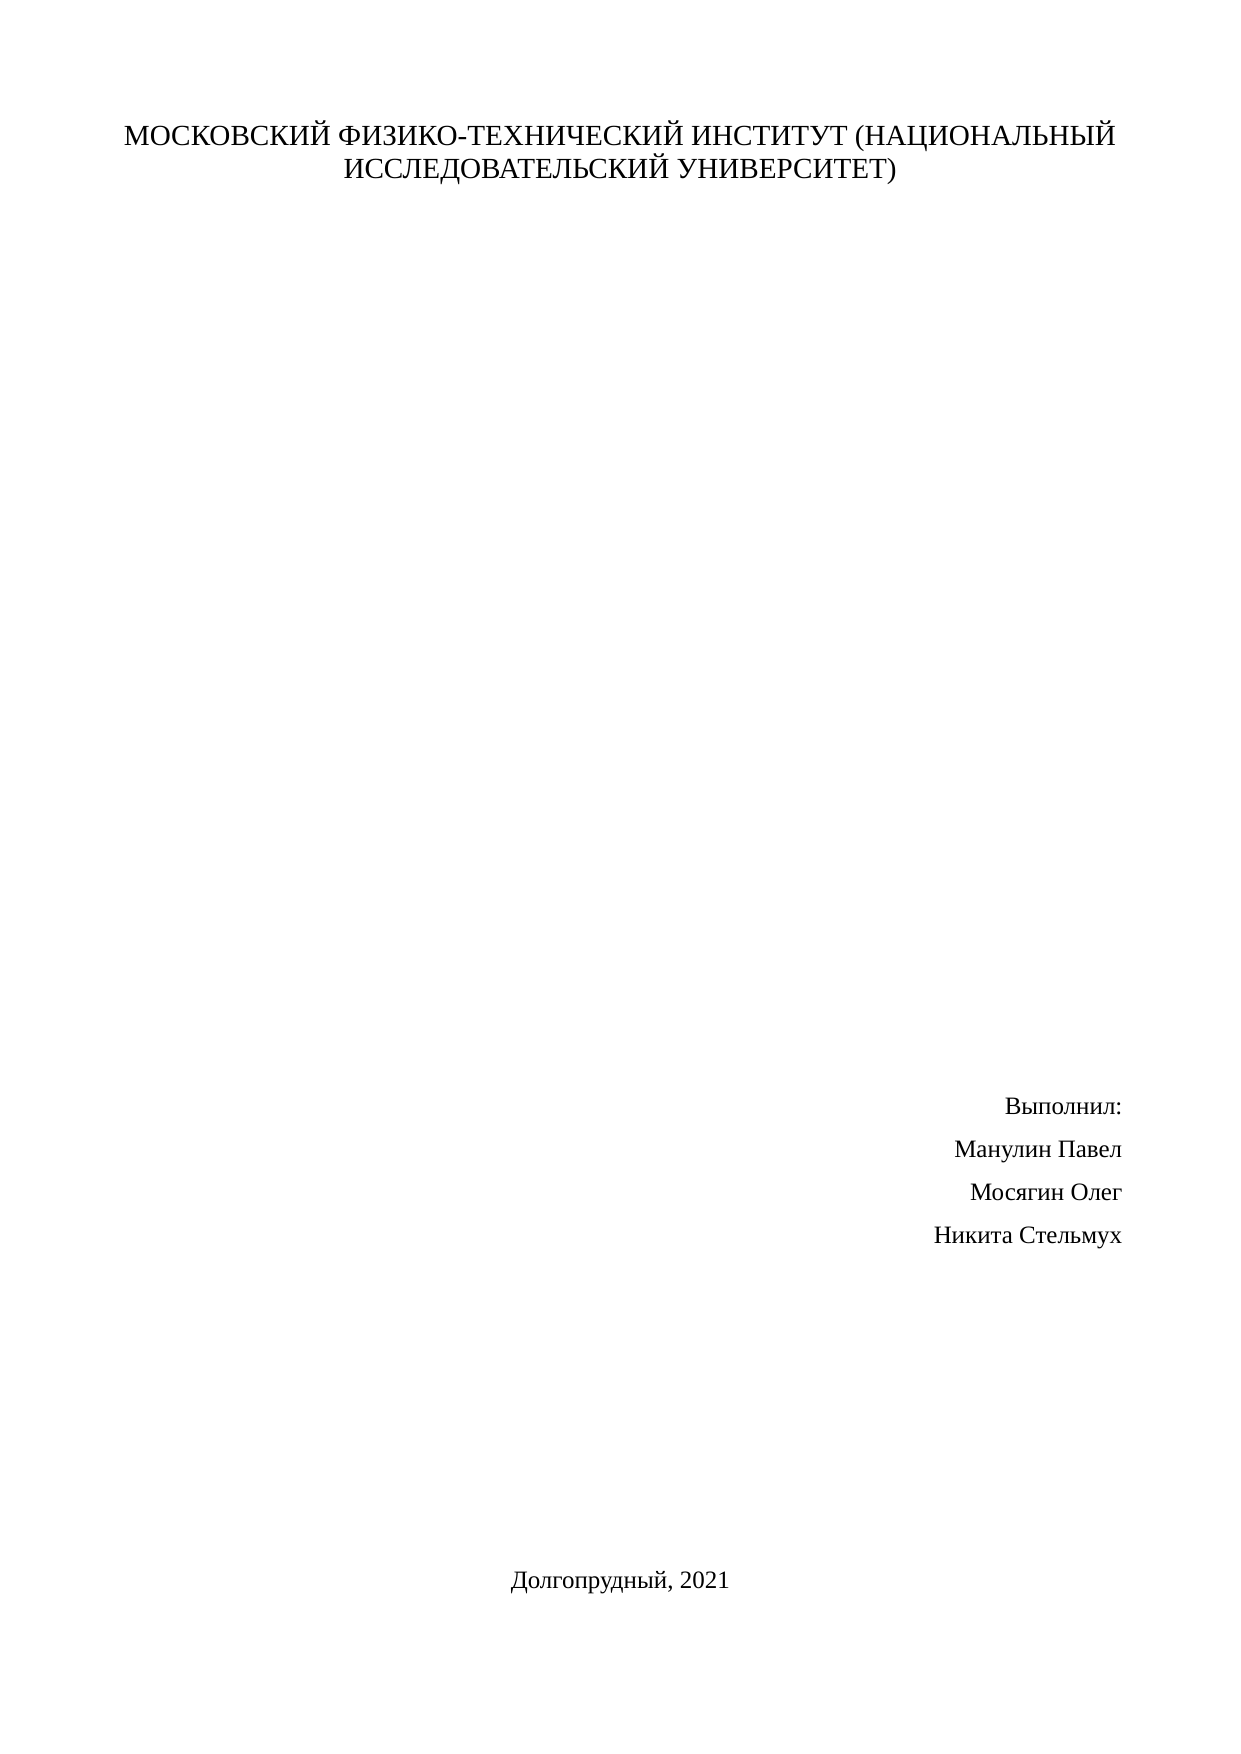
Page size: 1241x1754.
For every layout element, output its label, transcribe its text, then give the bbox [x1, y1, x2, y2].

text МОСКОВСКИЙ ФИЗИКО-ТЕХНИЧЕСКИЙ ИНСТИТУТ (НАЦИОНАЛЬНЫЙ ИССЛЕДОВАТЕЛЬСКИЙ УНИВЕРСИТЕТ) [118, 118, 1122, 185]
text Никита Стельмух [118, 1220, 1122, 1249]
text Мосягин Олег [118, 1177, 1122, 1206]
text Манулин Павел [118, 1134, 1122, 1163]
text Долгопрудный, 2021 [118, 1565, 1122, 1594]
text Выполнил: [118, 1091, 1122, 1119]
